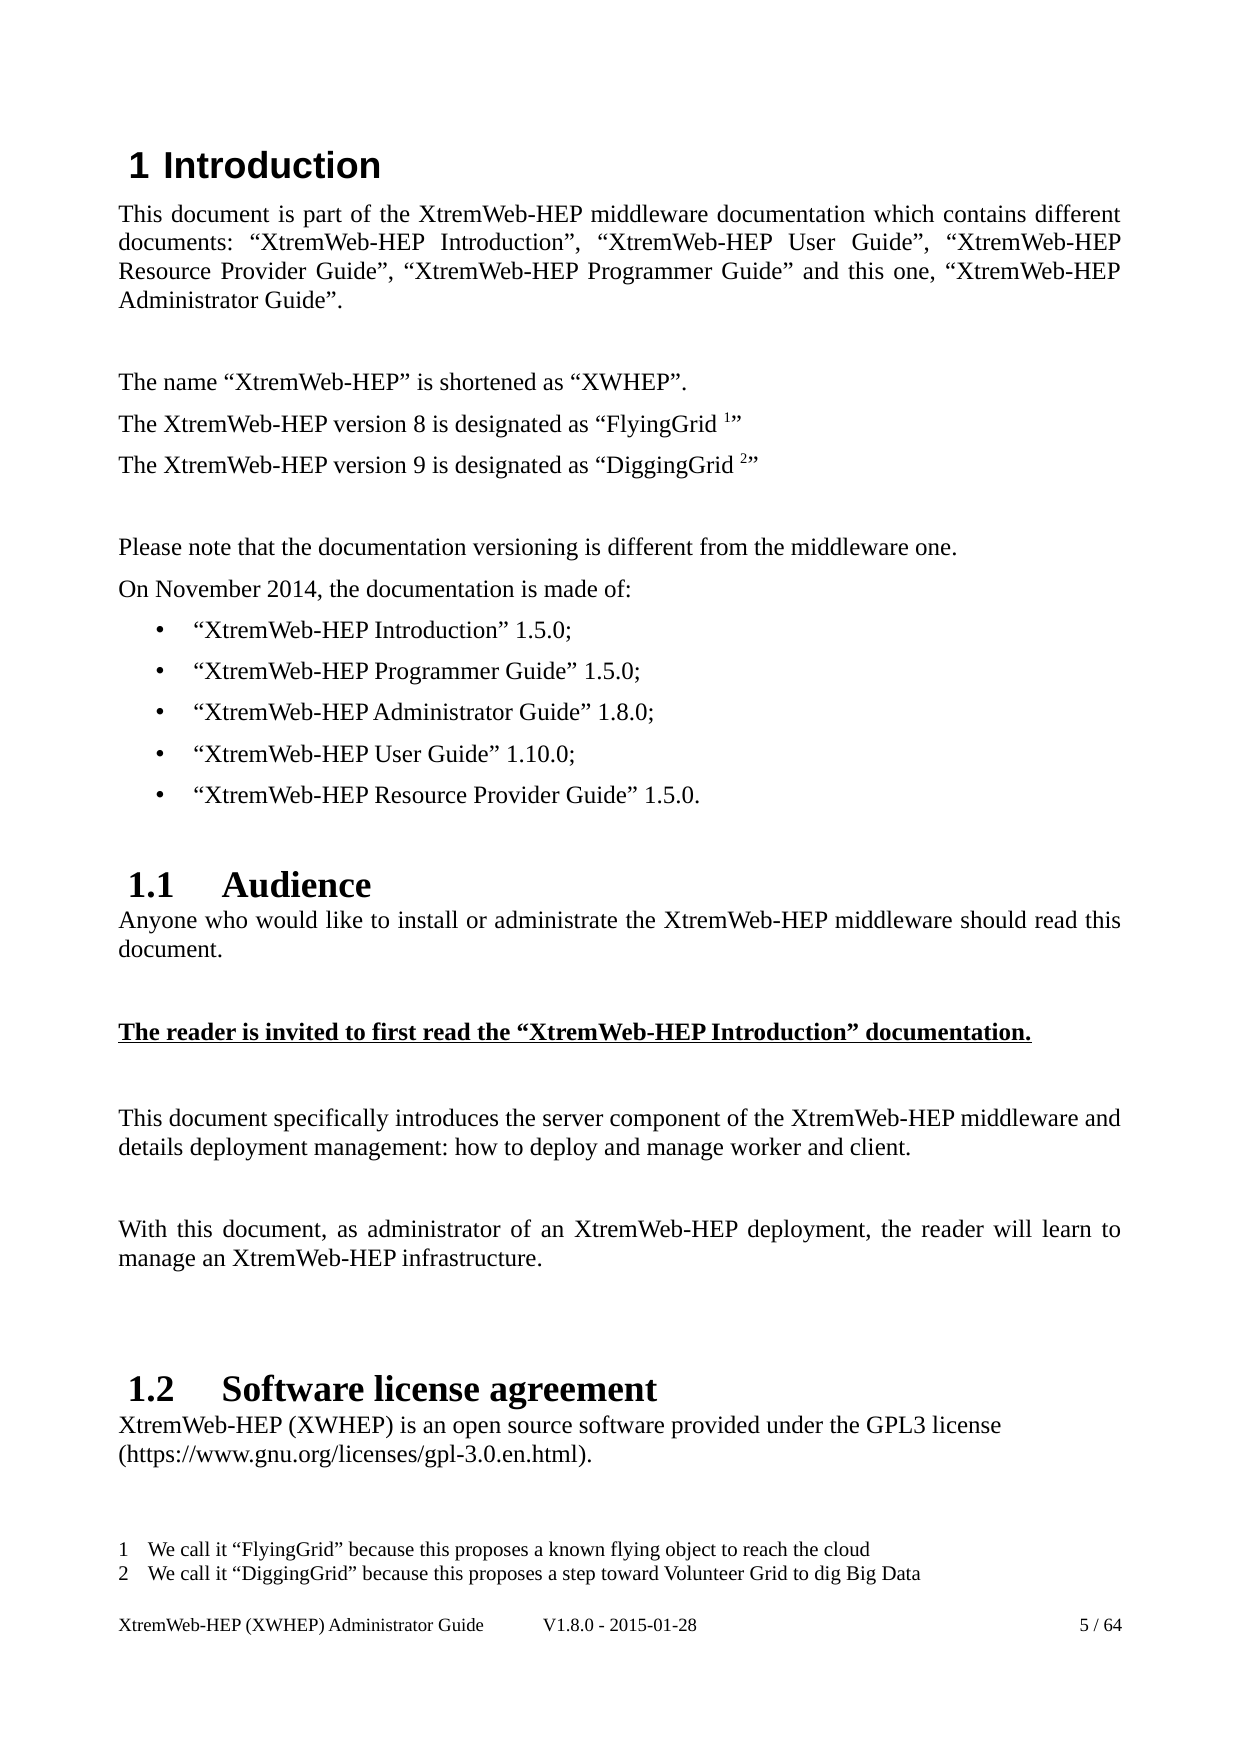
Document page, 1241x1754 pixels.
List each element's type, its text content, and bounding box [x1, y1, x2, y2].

text Please note that the documentation versioning is different from the middleware one. [118, 532, 1122, 561]
subtitle Audience [118, 862, 1122, 906]
list “XtremWeb-HEP Introduction” 1.5.0; [156, 615, 1122, 644]
text We call it “FlyingGrid” because this proposes a known flying object to reach the cloud [118, 1537, 1122, 1561]
text The reader is invited to first read the “XtremWeb-HEP Introduction” documentation. [118, 1017, 1122, 1046]
subtitle Introduction [118, 143, 1122, 186]
list “XtremWeb-HEP Resource Provider Guide” 1.5.0. [156, 780, 1122, 809]
text The name “XtremWeb-HEP” is shortened as “XWHEP”. [118, 367, 1122, 396]
text With this document, as administrator of an XtremWeb-HEP deployment, the reader will learn to manage an XtremWeb-HEP infrastructure. [118, 1214, 1122, 1272]
text We call it “DiggingGrid” because this proposes a step toward Volunteer Grid to dig Big Data [118, 1561, 1122, 1585]
list “XtremWeb-HEP Administrator Guide” 1.8.0; [156, 697, 1122, 726]
text Anyone who would like to install or administrate the XtremWeb-HEP middleware should read this document. [118, 906, 1122, 963]
text This document is part of the XtremWeb-HEP middleware documentation which contains different documents: “XtremWeb-HEP Introduction”, “XtremWeb-HEP User Guide”, “XtremWeb-HEP Resource Provider Guide”, “XtremWeb-HEP Programmer Guide” and this one, “XtremWeb-HEP Administrator Guide”. [118, 199, 1122, 314]
subtitle Software license agreement [118, 1367, 1122, 1410]
text The XtremWeb-HEP version 8 is designated as “FlyingGrid ” [118, 409, 1122, 437]
text XtremWeb-HEP (XWHEP) is an open source software provided under the GPL3 license (https://www.gnu.org/licenses/gpl-3.0.en.html). [118, 1410, 1122, 1467]
text The XtremWeb-HEP version 9 is designated as “DiggingGrid ” [118, 450, 1122, 479]
list “XtremWeb-HEP Programmer Guide” 1.5.0; [156, 656, 1122, 685]
list “XtremWeb-HEP User Guide” 1.10.0; [156, 739, 1122, 767]
text On November 2014, the documentation is made of: [118, 574, 1122, 602]
text This document specifically introduces the server component of the XtremWeb-HEP middleware and details deployment management: how to deploy and manage worker and client. [118, 1103, 1122, 1161]
